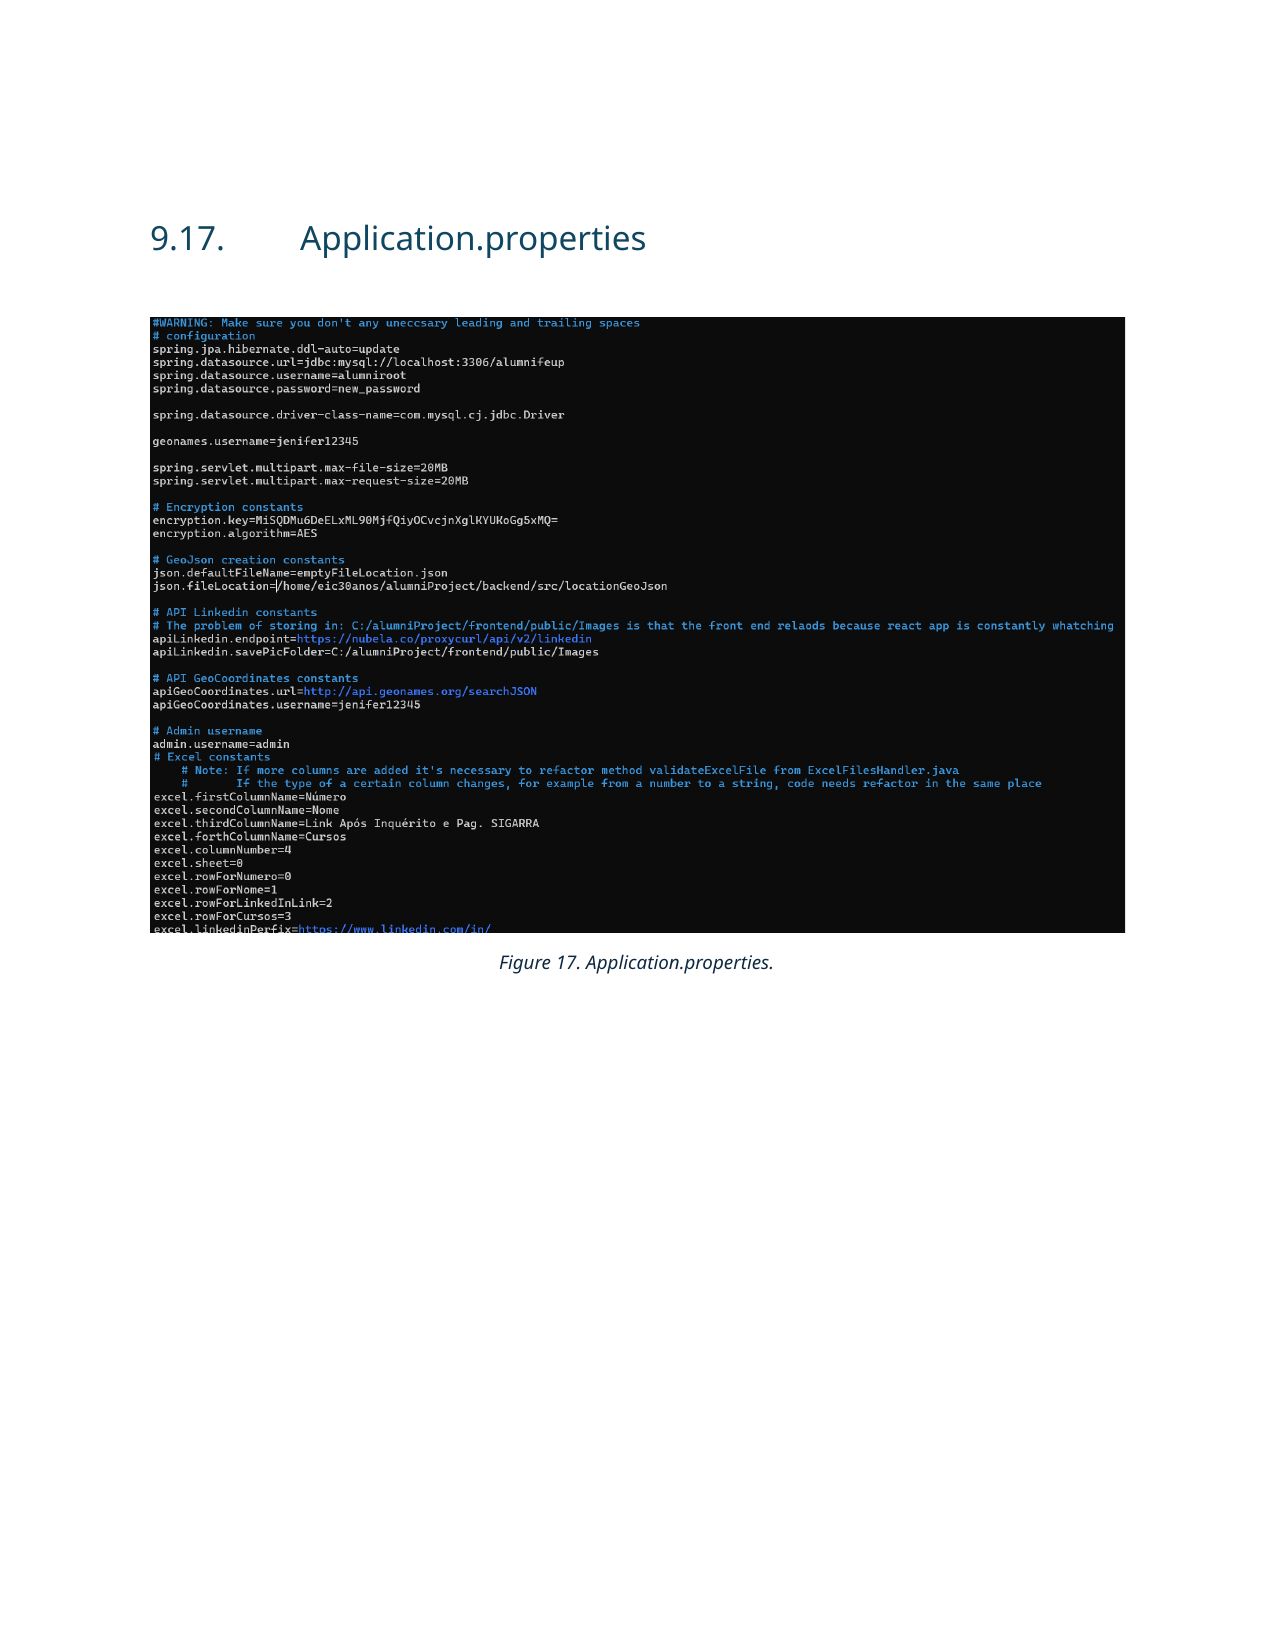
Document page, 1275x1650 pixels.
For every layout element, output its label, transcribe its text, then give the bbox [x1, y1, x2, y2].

text Figure 17. Application.properties. [150, 950, 1125, 975]
subtitle Application.properties [150, 215, 1125, 260]
